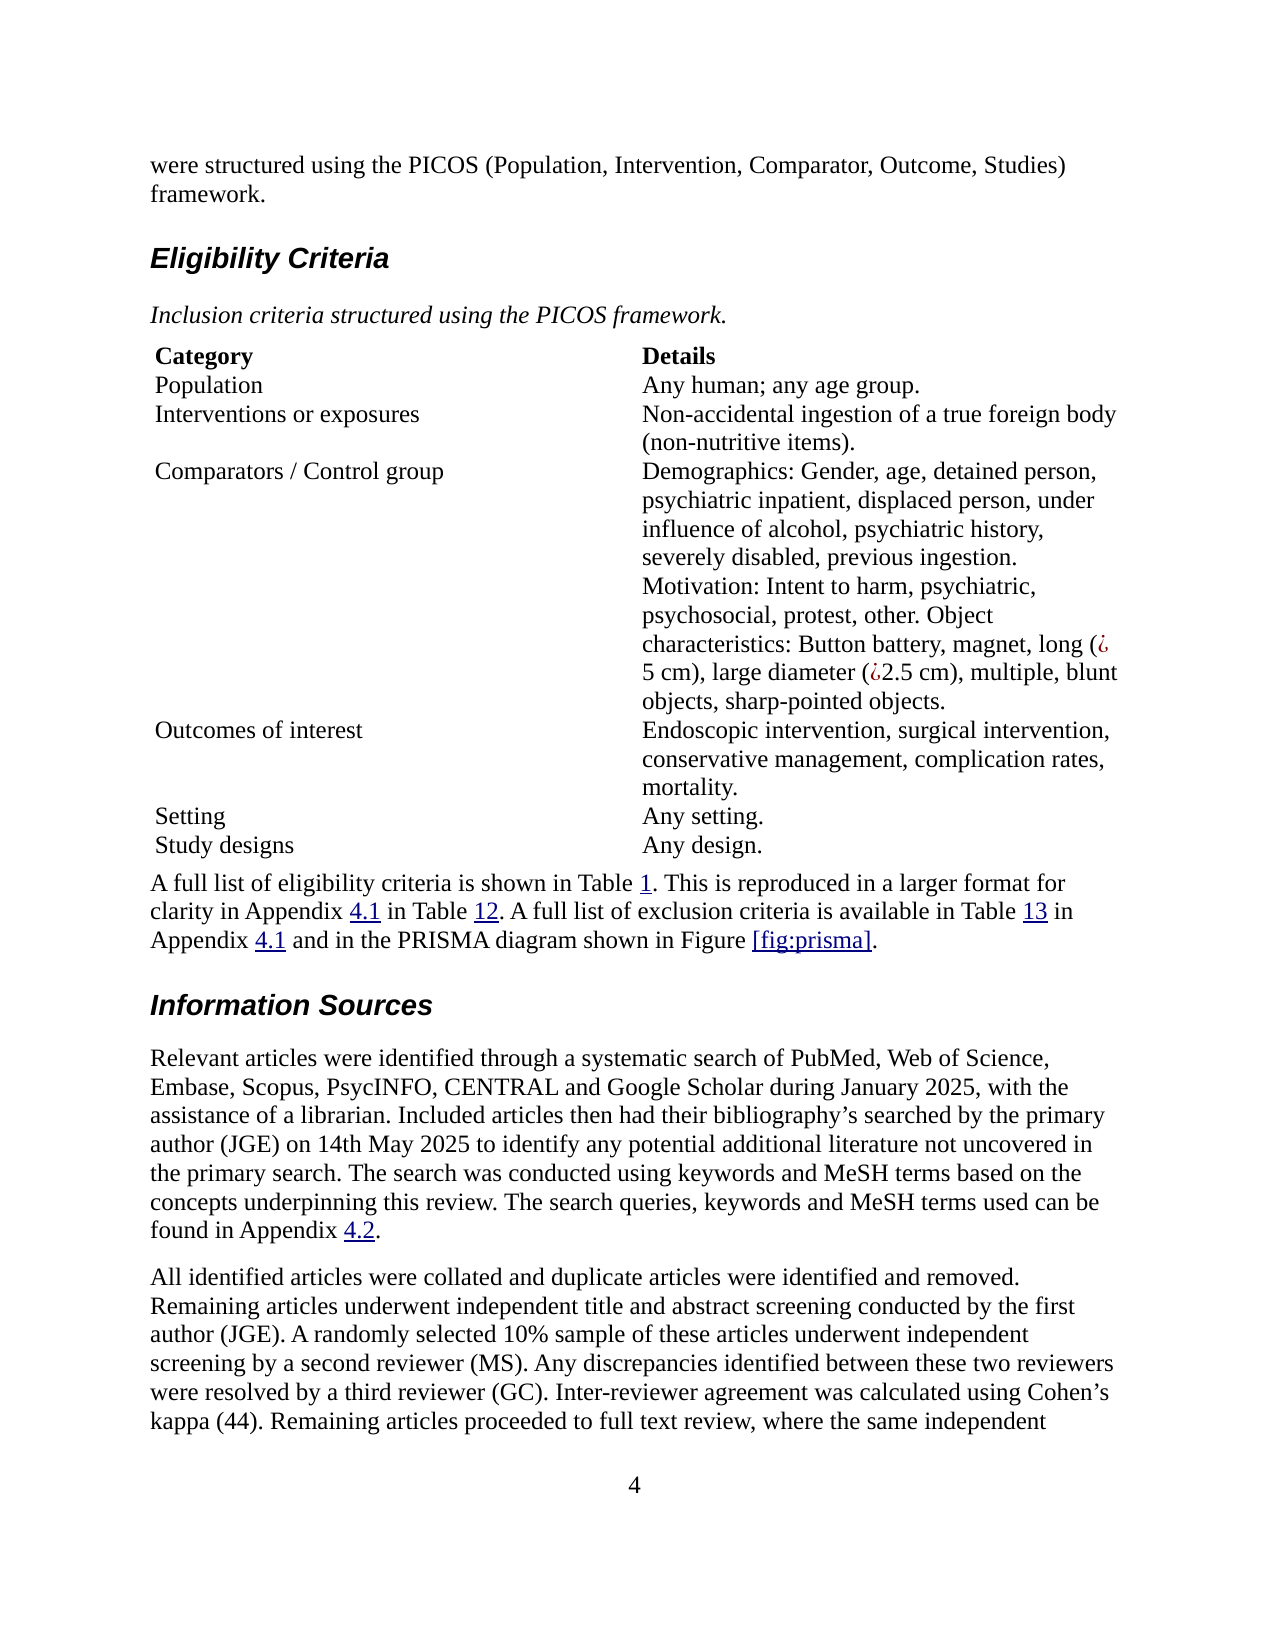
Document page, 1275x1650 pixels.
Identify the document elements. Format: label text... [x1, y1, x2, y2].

table_cell Endoscopic intervention, surgical intervention, conservative management, complication rates, mortality. [638, 715, 1125, 801]
table_cell Outcomes of interest [150, 715, 637, 801]
table_header Category [150, 341, 637, 370]
text A full list of eligibility criteria is shown in Table 1. This is reproduced in a larger format for clarity in Appendix 4.1 in Table 12. A full list of exclusion criteria is available in Table 13 in Appendix 4.1 and in the PRISMA diagram shown in Figure [fig:prisma]. [150, 868, 1125, 954]
text All identified articles were collated and duplicate articles were identified and removed. Remaining articles underwent independent title and abstract screening conducted by the first author (JGE). A randomly selected 10% sample of these articles underwent independent screening by a second reviewer (MS). Any discrepancies identified between these two reviewers were resolved by a third reviewer (GC). Inter-reviewer agreement was calculated using Cohen’s kappa (44). Remaining articles proceeded to full text review, where the same independent [150, 1262, 1125, 1434]
subtitle Information Sources [150, 988, 1125, 1021]
table_cell Any human; any age group. [638, 370, 1125, 399]
table_cell Comparators / Control group [150, 456, 637, 715]
table_cell Any setting. [638, 801, 1125, 830]
table_cell Study designs [150, 830, 637, 859]
table_cell Population [150, 370, 637, 399]
text were structured using the PICOS (Population, Intervention, Comparator, Outcome, Studies) framework. [150, 150, 1125, 207]
text Relevant articles were identified through a systematic search of PubMed, Web of Science, Embase, Scopus, PsycINFO, CENTRAL and Google Scholar during January 2025, with the assistance of a librarian. Included articles then had their bibliography’s searched by the primary author (JGE) on 14th May 2025 to identify any potential additional literature not uncovered in the primary search. The search was conducted using keywords and MeSH terms based on the concepts underpinning this review. The search queries, keywords and MeSH terms used can be found in Appendix 4.2. [150, 1043, 1125, 1244]
text Inclusion criteria structured using the PICOS framework. [150, 300, 1125, 329]
table_header Details [638, 341, 1125, 370]
table_cell Any design. [638, 830, 1125, 859]
subtitle Eligibility Criteria [150, 241, 1125, 275]
table_cell Interventions or exposures [150, 399, 637, 456]
table_cell Setting [150, 801, 637, 830]
table_cell Non-accidental ingestion of a true foreign body (non-nutritive items). [638, 399, 1125, 456]
table_cell Demographics: Gender, age, detained person, psychiatric inpatient, displaced person, under influence of alcohol, psychiatric history, severely disabled, previous ingestion. Motivation: Intent to harm, psychiatric, psychosocial, protest, other. Object characteristics: Button battery, magnet, long (5 cm), large diameter (2.5 cm), multiple, blunt objects, sharp-pointed objects. [638, 456, 1125, 715]
